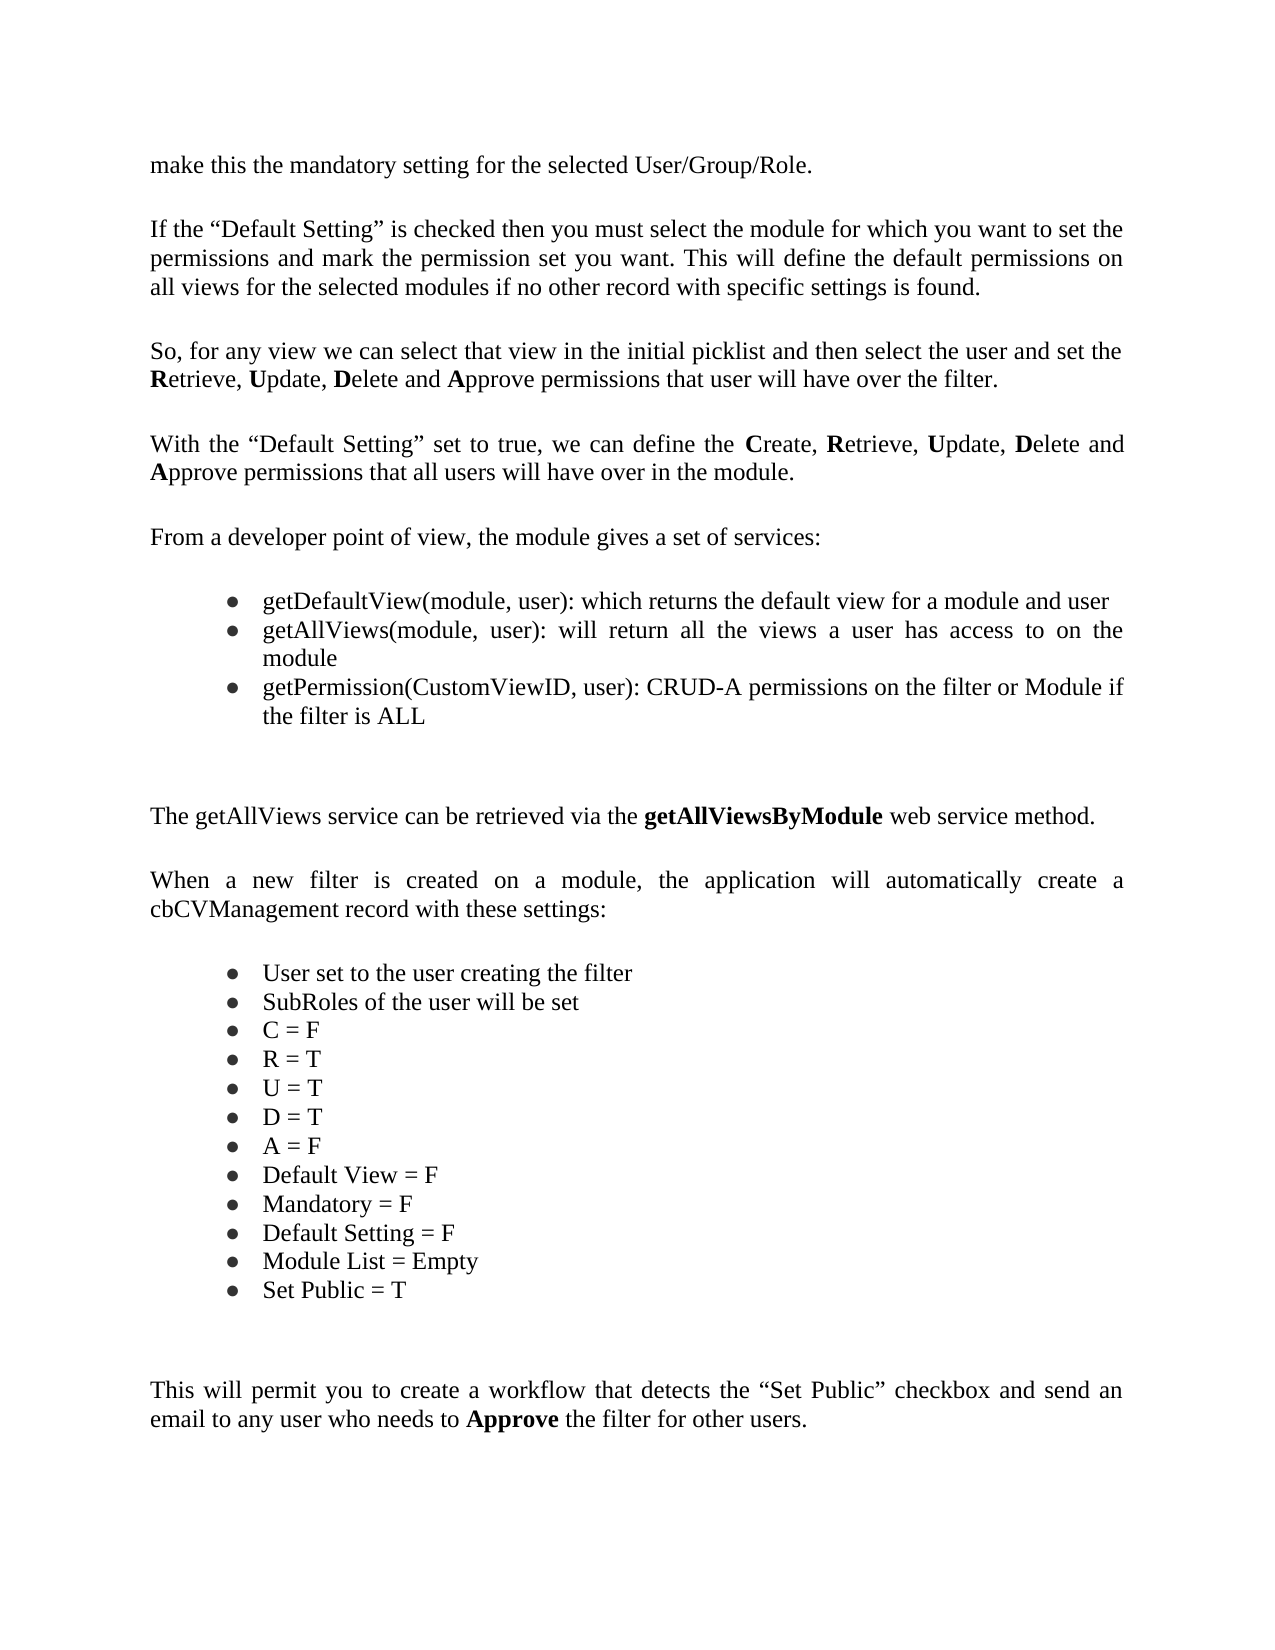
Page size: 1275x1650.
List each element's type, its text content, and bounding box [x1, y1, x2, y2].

list D = T [225, 1102, 1125, 1131]
text When a new filter is created on a module, the application will automatically create a cbCVManagement record with these settings: [150, 865, 1125, 922]
list C = F [225, 1016, 1125, 1044]
text The getAllViews service can be retrieved via the getAllViewsByModule web service method. [150, 801, 1125, 829]
list R = T [225, 1044, 1125, 1073]
text From a developer point of view, the module gives a set of services: [150, 522, 1125, 550]
text With the “Default Setting” set to true, we can define the Create, Retrieve, Update, Delete and Approve permissions that all users will have over in the module. [150, 429, 1125, 486]
list U = T [225, 1073, 1125, 1102]
list Default View = F [225, 1160, 1125, 1189]
text make this the mandatory setting for the selected User/Group/Role. [150, 150, 1125, 179]
list A = F [225, 1131, 1125, 1160]
text This will permit you to create a workflow that detects the “Set Public” checkbox and send an email to any user who needs to Approve the filter for other users. [150, 1375, 1125, 1432]
list Set Public = T [225, 1275, 1125, 1304]
list Mandatory = F [225, 1189, 1125, 1217]
list getAllViews(module, user): will return all the views a user has access to on the module [225, 615, 1125, 672]
list Default Setting = F [225, 1217, 1125, 1246]
text If the “Default Setting” is checked then you must select the module for which you want to set the permissions and mark the permission set you want. This will define the default permissions on all views for the selected modules if no other record with specific settings is found. [150, 214, 1125, 300]
list getPermission(CustomViewID, user): CRUD-A permissions on the filter or Module if the filter is ALL [225, 672, 1125, 730]
text So, for any view we can select that view in the initial picklist and then select the user and set the Retrieve, Update, Delete and Approve permissions that user will have over the filter. [150, 336, 1125, 393]
list User set to the user creating the filter [225, 958, 1125, 987]
list Module List = Empty [225, 1246, 1125, 1275]
list SubRoles of the user will be set [225, 987, 1125, 1016]
list getDefaultView(module, user): which returns the default view for a module and user [225, 586, 1125, 615]
